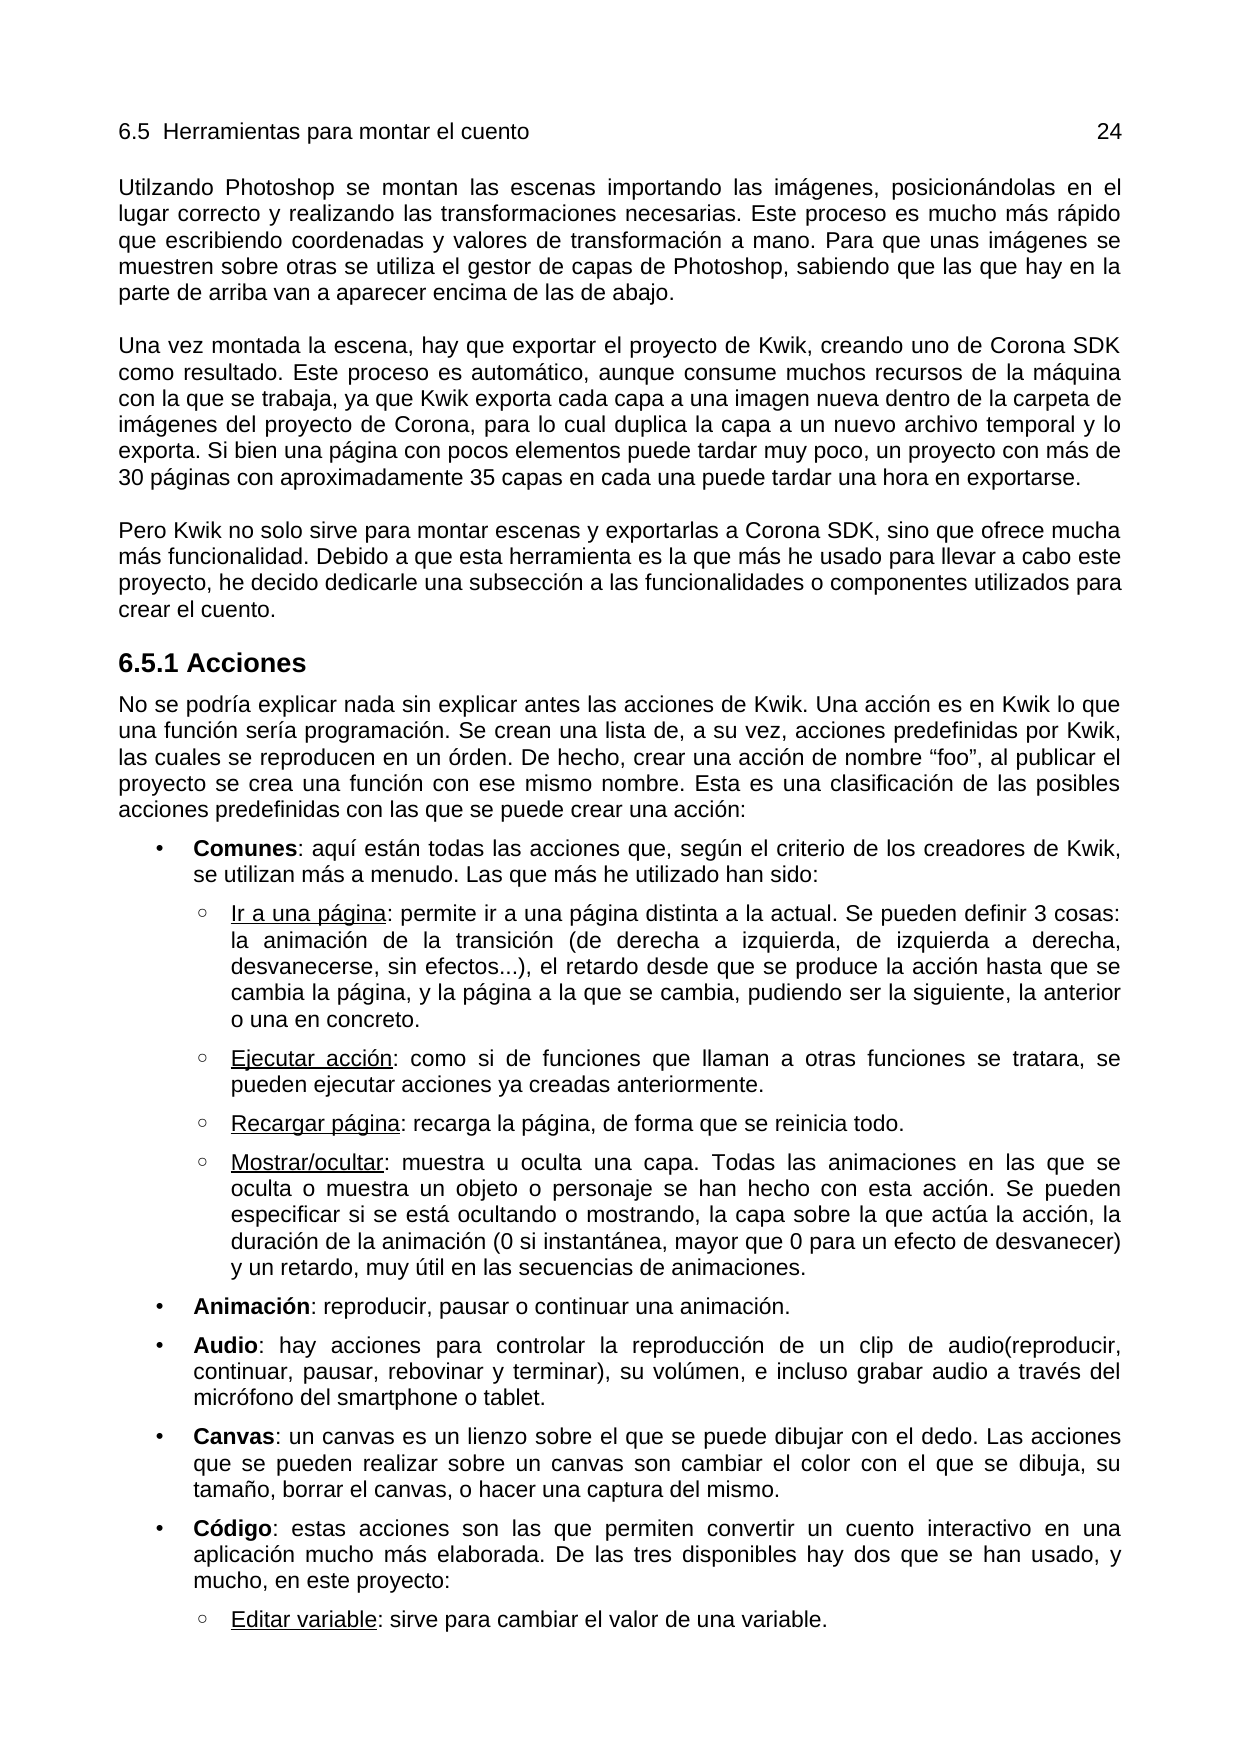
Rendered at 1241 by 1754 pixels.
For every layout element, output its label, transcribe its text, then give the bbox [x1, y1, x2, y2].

list Comunes: aquí están todas las acciones que, según el criterio de los creadores de Kwik, se utilizan más a menudo. Las que más he utilizado han sido: [156, 835, 1122, 888]
text Una vez montada la escena, hay que exportar el proyecto de Kwik, creando uno de Corona SDK como resultado. Este proceso es automático, aunque consume muchos recursos de la máquina con la que se trabaja, ya que Kwik exporta cada capa a una imagen nueva dentro de la carpeta de imágenes del proyecto de Corona, para lo cual duplica la capa a un nuevo archivo temporal y lo exporta. Si bien una página con pocos elementos puede tardar muy poco, un proyecto con más de 30 páginas con aproximadamente 35 capas en cada una puede tardar una hora en exportarse. [118, 332, 1122, 490]
text Pero Kwik no solo sirve para montar escenas y exportarlas a Corona SDK, sino que ofrece mucha más funcionalidad. Debido a que esta herramienta es la que más he usado para llevar a cabo este proyecto, he decido dedicarle una subsección a las funcionalidades o componentes utilizados para crear el cuento. [118, 517, 1122, 622]
text No se podría explicar nada sin explicar antes las acciones de Kwik. Una acción es en Kwik lo que una función sería programación. Se crean una lista de, a su vez, acciones predefinidas por Kwik, las cuales se reproducen en un órden. De hecho, crear una acción de nombre “foo”, al publicar el proyecto se crea una función con ese mismo nombre. Esta es una clasificación de las posibles acciones predefinidas con las que se puede crear una acción: [118, 691, 1122, 822]
list Mostrar/ocultar: muestra u oculta una capa. Todas las animaciones en las que se oculta o muestra un objeto o personaje se han hecho con esta acción. Se pueden especificar si se está ocultando o mostrando, la capa sobre la que actúa la acción, la duración de la animación (0 si instantánea, mayor que 0 para un efecto de desvanecer) y un retardo, muy útil en las secuencias de animaciones. [193, 1148, 1122, 1280]
list Código: estas acciones son las que permiten convertir un cuento interactivo en una aplicación mucho más elaborada. De las tres disponibles hay dos que se han usado, y mucho, en este proyecto: [156, 1515, 1122, 1594]
list Ir a una página: permite ir a una página distinta a la actual. Se pueden definir 3 cosas: la animación de la transición (de derecha a izquierda, de izquierda a derecha, desvanecerse, sin efectos...), el retardo desde que se produce la acción hasta que se cambia la página, y la página a la que se cambia, pudiendo ser la siguiente, la anterior o una en concreto. [193, 900, 1122, 1032]
list Ejecutar acción: como si de funciones que llaman a otras funciones se tratara, se pueden ejecutar acciones ya creadas anteriormente. [193, 1044, 1122, 1097]
list Audio: hay acciones para controlar la reproducción de un clip de audio(reproducir, continuar, pausar, rebovinar y terminar), su volúmen, e incluso grabar audio a través del micrófono del smartphone o tablet. [156, 1332, 1122, 1411]
list Animación: reproducir, pausar o continuar una animación. [156, 1293, 1122, 1319]
list Recargar página: recarga la página, de forma que se reinicia todo. [193, 1110, 1122, 1136]
subtitle Acciones [118, 647, 1122, 678]
text Utilzando Photoshop se montan las escenas importando las imágenes, posicionándolas en el lugar correcto y realizando las transformaciones necesarias. Este proceso es mucho más rápido que escribiendo coordenadas y valores de transformación a mano. Para que unas imágenes se muestren sobre otras se utiliza el gestor de capas de Photoshop, sabiendo que las que hay en la parte de arriba van a aparecer encima de las de abajo. [118, 174, 1122, 306]
list Editar variable: sirve para cambiar el valor de una variable. [193, 1606, 1122, 1633]
list Canvas: un canvas es un lienzo sobre el que se puede dibujar con el dedo. Las acciones que se pueden realizar sobre un canvas son cambiar el color con el que se dibuja, su tamaño, borrar el canvas, o hacer una captura del mismo. [156, 1423, 1122, 1502]
